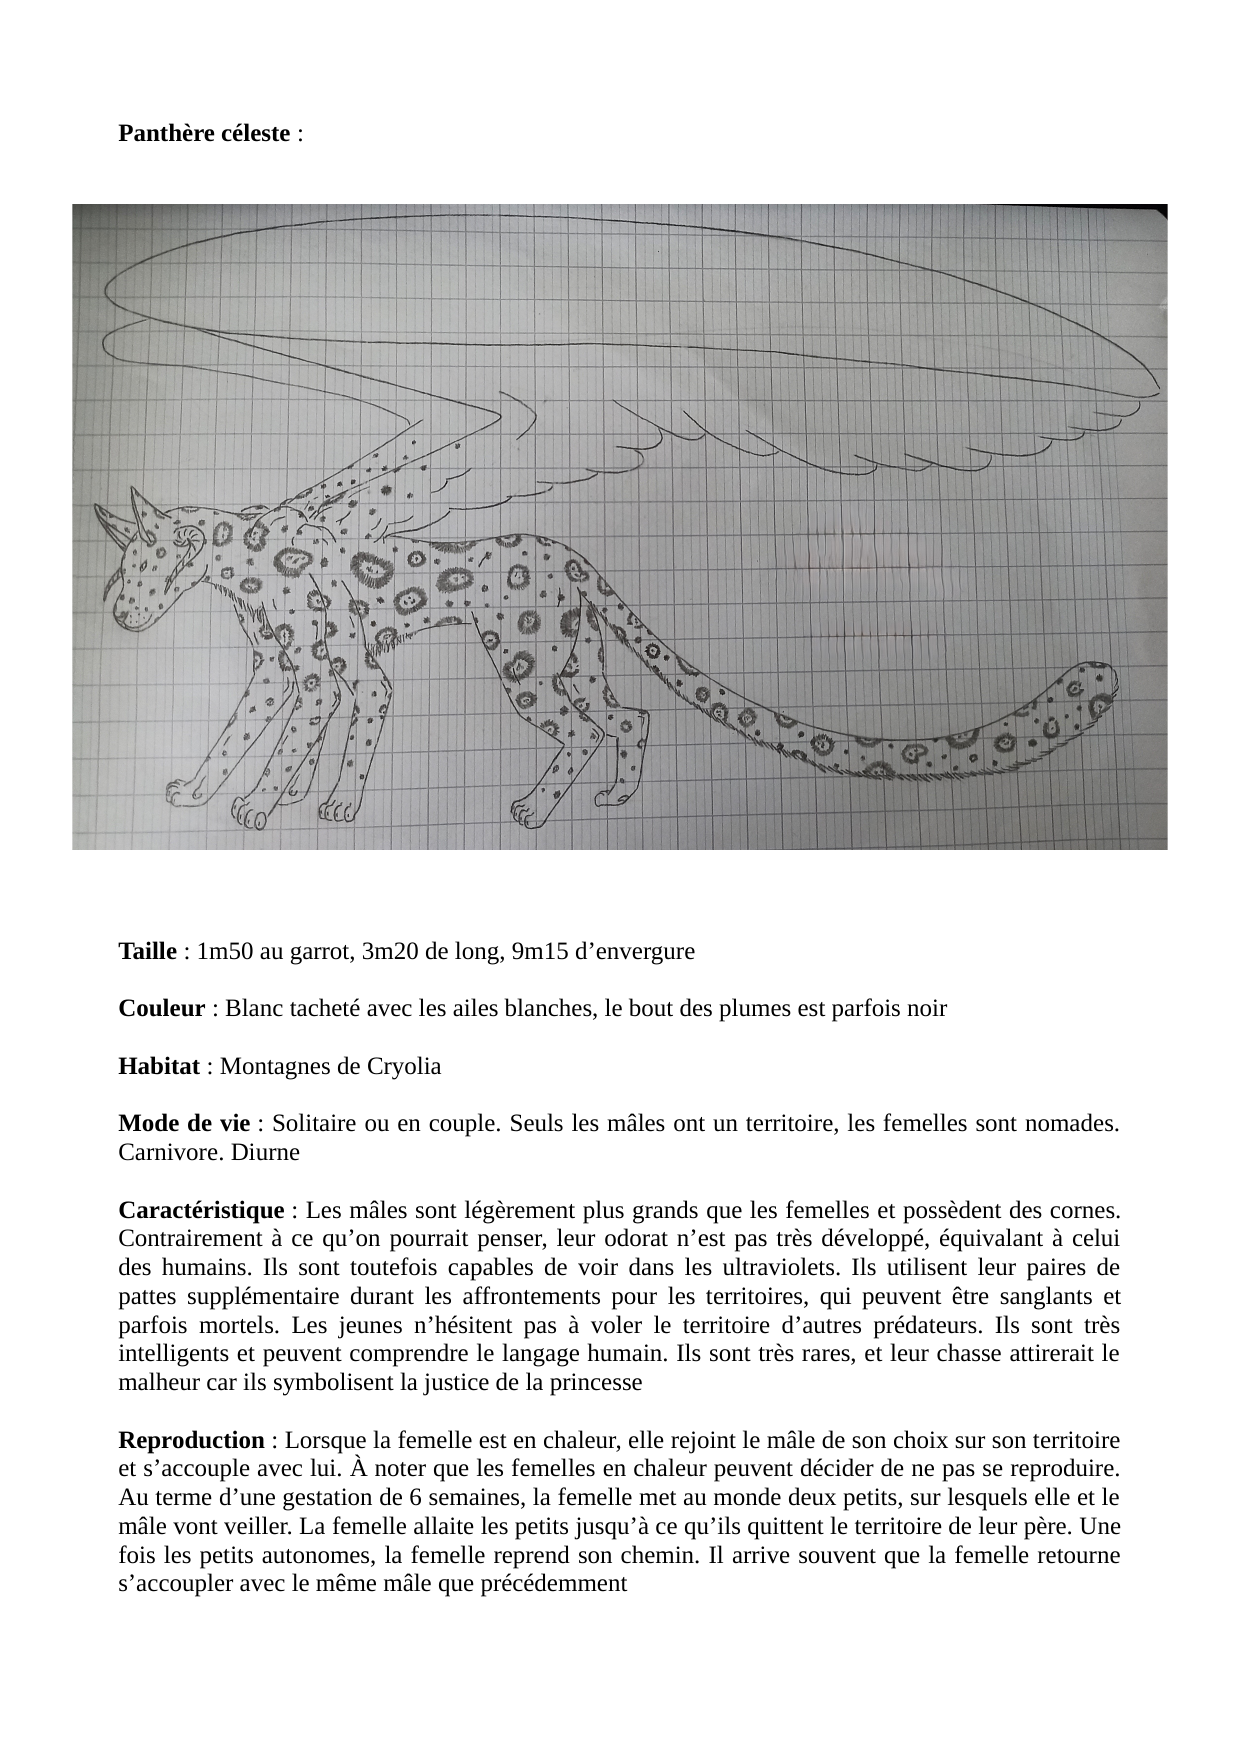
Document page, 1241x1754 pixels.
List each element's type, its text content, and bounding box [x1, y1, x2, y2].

text Habitat : Montagnes de Cryolia [118, 1051, 1122, 1080]
text Reproduction : Lorsque la femelle est en chaleur, elle rejoint le mâle de son choix sur son territoire et s’accouple avec lui. À noter que les femelles en chaleur peuvent décider de ne pas se reproduire. Au terme d’une gestation de 6 semaines, la femelle met au monde deux petits, sur lesquels elle et le mâle vont veiller. La femelle allaite les petits jusqu’à ce qu’ils quittent le territoire de leur père. Une fois les petits autonomes, la femelle reprend son chemin. Il arrive souvent que la femelle retourne s’accoupler avec le même mâle que précédemment [118, 1425, 1122, 1597]
text Taille : 1m50 au garrot, 3m20 de long, 9m15 d’envergure [118, 936, 1122, 965]
text Panthère céleste : [118, 118, 1122, 147]
text Couleur : Blanc tacheté avec les ailes blanches, le bout des plumes est parfois noir [118, 993, 1122, 1022]
text Caractéristique : Les mâles sont légèrement plus grands que les femelles et possèdent des cornes. Contrairement à ce qu’on pourrait penser, leur odorat n’est pas très développé, équivalant à celui des humains. Ils sont toutefois capables de voir dans les ultraviolets. Ils utilisent leur paires de pattes supplémentaire durant les affrontements pour les territoires, qui peuvent être sanglants et parfois mortels. Les jeunes n’hésitent pas à voler le territoire d’autres prédateurs. Ils sont très intelligents et peuvent comprendre le langage humain. Ils sont très rares, et leur chasse attirerait le malheur car ils symbolisent la justice de la princesse [118, 1195, 1122, 1396]
picture [72, 204, 1168, 850]
text Mode de vie : Solitaire ou en couple. Seuls les mâles ont un territoire, les femelles sont nomades. Carnivore. Diurne [118, 1108, 1122, 1166]
